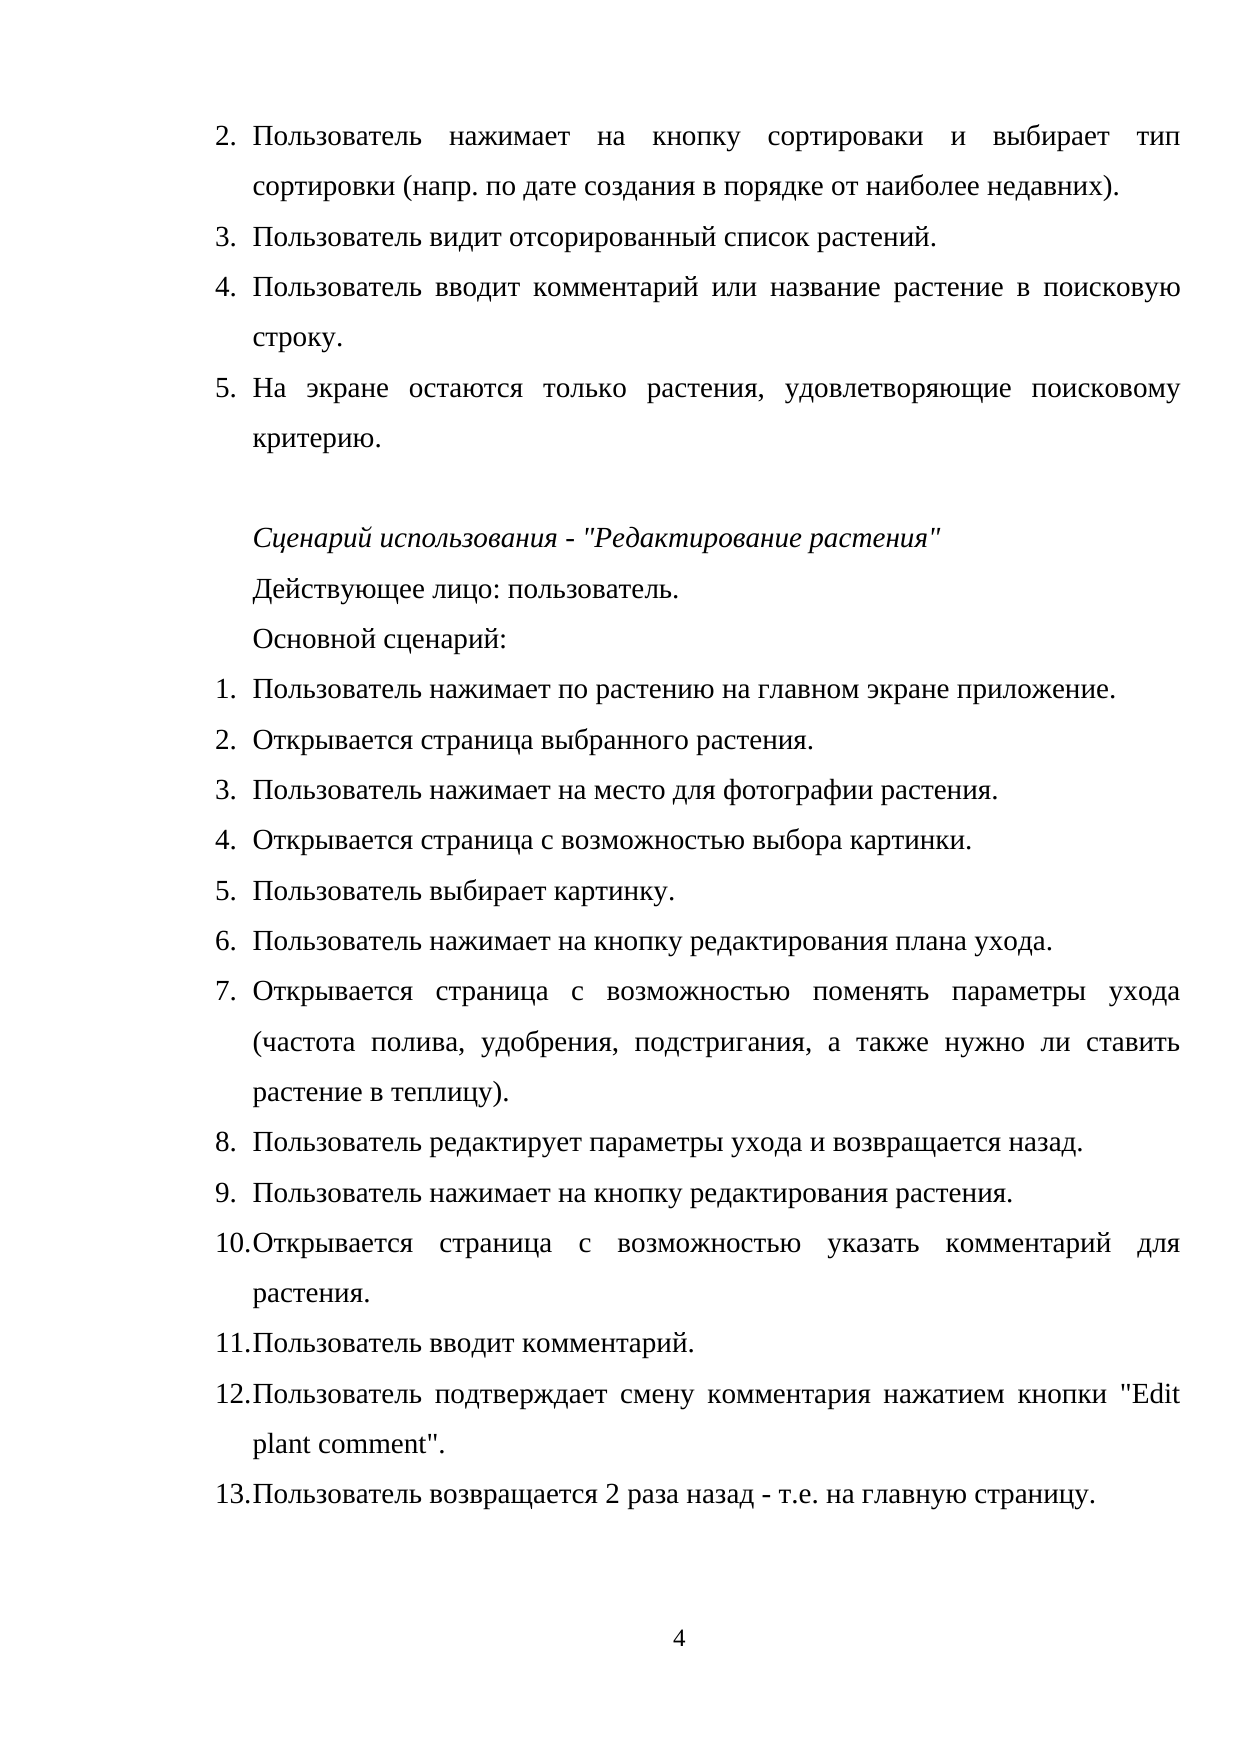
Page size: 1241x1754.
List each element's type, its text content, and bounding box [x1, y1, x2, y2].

list Открывается страница с возможностью выбора картинки. [215, 822, 1181, 856]
text Действующее лицо: пользователь. [177, 571, 1181, 604]
list Открывается страница с возможностью поменять параметры ухода (частота полива, удобрения, подстригания, а также нужно ли ставить растение в теплицу). [215, 973, 1181, 1108]
list Пользователь выбирает картинку. [215, 873, 1181, 906]
list Открывается страница выбранного растения. [215, 722, 1181, 755]
text Сценарий использования - "Редактирование растения" [177, 521, 1181, 554]
list Пользователь редактирует параметры ухода и возвращается назад. [215, 1124, 1181, 1158]
list Пользователь вводит комментарий или название растение в поисковую строку. [215, 269, 1181, 353]
list Открывается страница с возможностью указать комментарий для растения. [215, 1225, 1181, 1309]
list Пользователь нажимает на кнопку сортироваки и выбирает тип сортировки (напр. по дате создания в порядке от наиболее недавних). [215, 118, 1181, 202]
text Основной сценарий: [177, 621, 1181, 655]
list Пользователь подтверждает смену комментария нажатием кнопки "Edit plant comment". [215, 1376, 1181, 1460]
list Пользователь вводит комментарий. [215, 1326, 1181, 1359]
list Пользователь нажимает на кнопку редактирования растения. [215, 1175, 1181, 1208]
list Пользователь возвращается 2 раза назад - т.е. на главную страницу. [215, 1477, 1181, 1510]
list Пользователь нажимает по растению на главном экране приложение. [215, 672, 1181, 705]
list Пользователь видит отсорированный список растений. [215, 219, 1181, 252]
list Пользователь нажимает на место для фотографии растения. [215, 772, 1181, 806]
list Пользователь нажимает на кнопку редактирования плана ухода. [215, 923, 1181, 957]
list На экране остаются только растения, удовлетворяющие поисковому критерию. [215, 370, 1181, 453]
